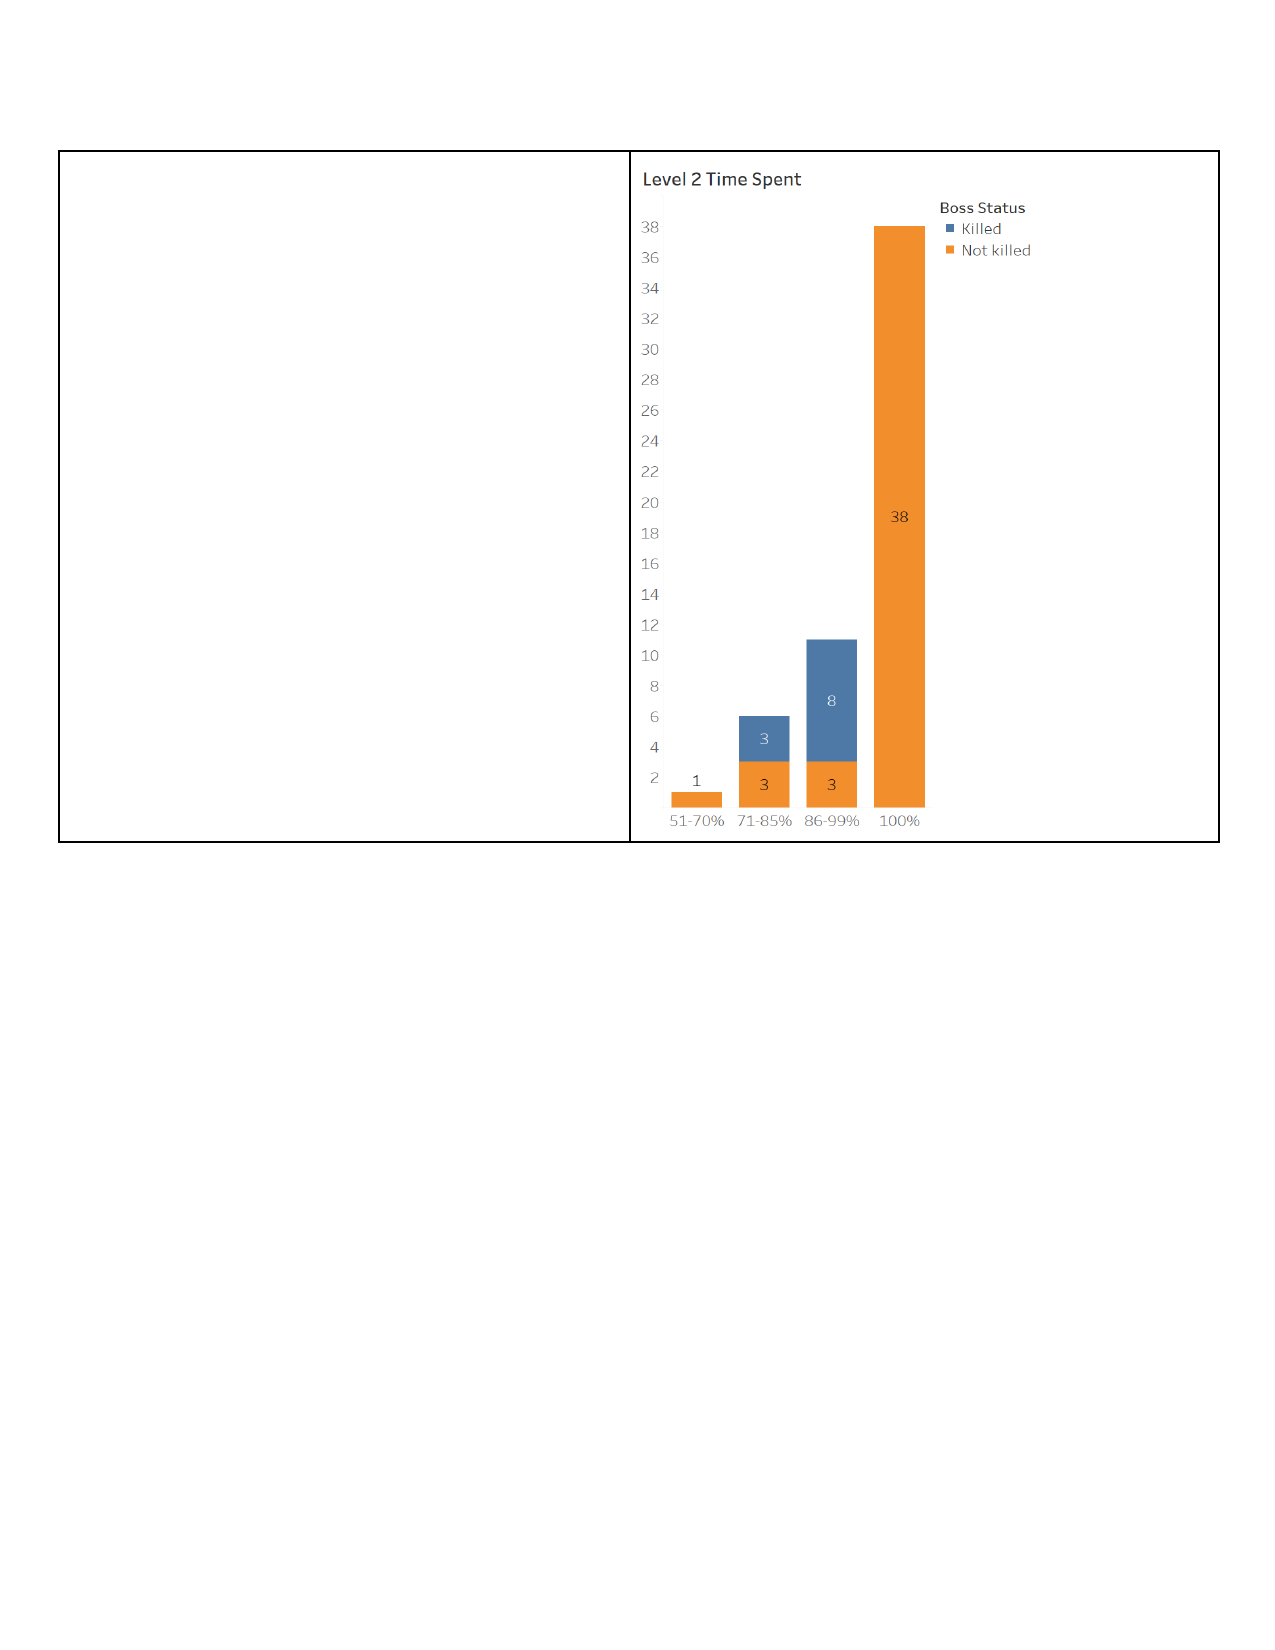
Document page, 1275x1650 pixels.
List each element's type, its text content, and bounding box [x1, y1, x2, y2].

table_cell We chose this graph because it shows how much time players spent in order to complete the level. This would tell us whether or not the setup of each level is reasonable [60, 152, 629, 841]
table_cell [631, 152, 1218, 841]
picture [640, 162, 1033, 831]
